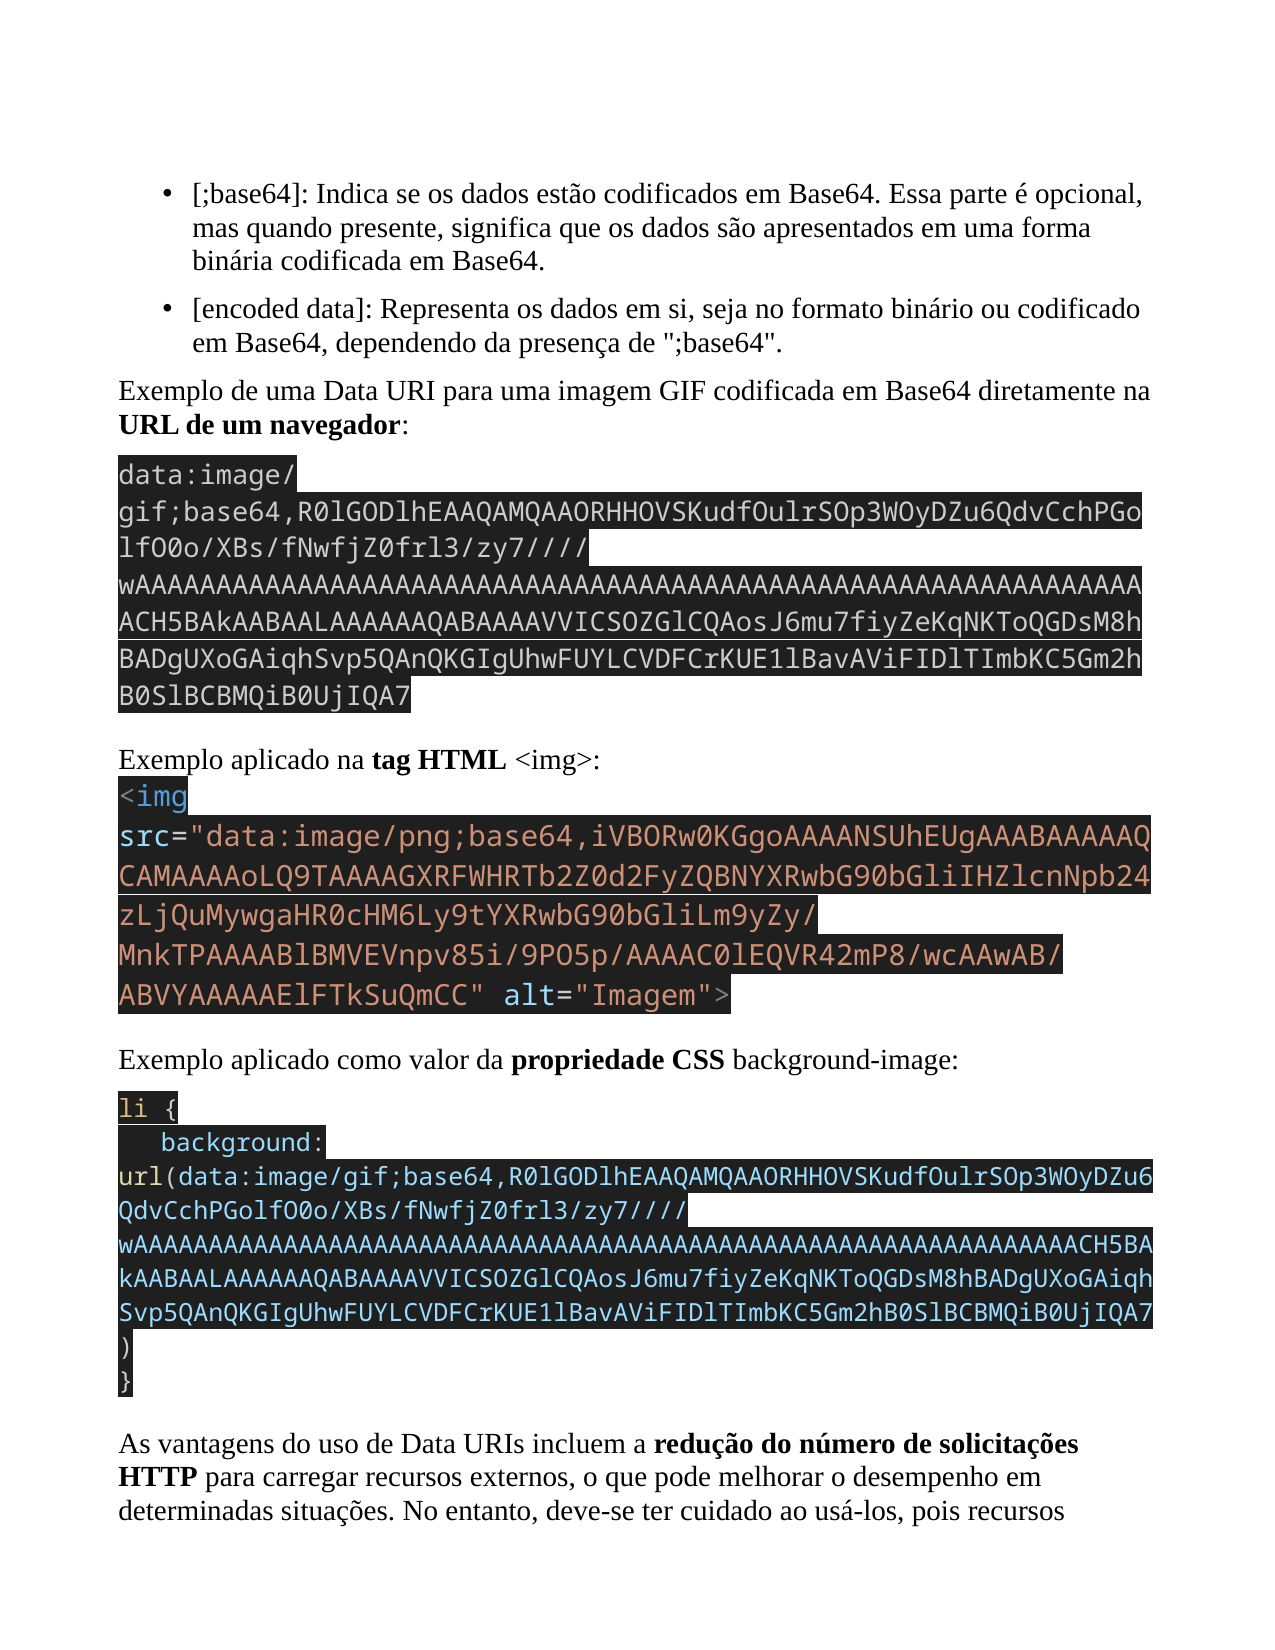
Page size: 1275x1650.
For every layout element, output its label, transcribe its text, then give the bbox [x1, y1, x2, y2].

list [;base64]: Indica se os dados estão codificados em Base64. Essa parte é opcional, mas quando presente, significa que os dados são apresentados em uma forma binária codificada em Base64. [162, 176, 1157, 277]
text li { [118, 1091, 1157, 1124]
text background: url(data:image/gif;base64,R0lGODlhEAAQAMQAAORHHOVSKudfOulrSOp3WOyDZu6QdvCchPGolfO0o/XBs/fNwfjZ0frl3/zy7////wAAAAAAAAAAAAAAAAAAAAAAAAAAAAAAAAAAAAAAAAAAAAAAAAAAAAAAAAAAAAAAACH5BAkAABAALAAAAAAQABAAAAVVICSOZGlCQAosJ6mu7fiyZeKqNKToQGDsM8hBADgUXoGAiqhSvp5QAnQKGIgUhwFUYLCVDFCrKUE1lBavAViFIDlTImbKC5Gm2hB0SlBCBMQiB0UjIQA7) [118, 1124, 1157, 1363]
text As vantagens do uso de Data URIs incluem a redução do número de solicitações HTTP para carregar recursos externos, o que pode melhorar o desempenho em determinadas situações. No entanto, deve-se ter cuidado ao usá-los, pois recursos [118, 1426, 1157, 1526]
text data:image/gif;base64,R0lGODlhEAAQAMQAAORHHOVSKudfOulrSOp3WOyDZu6QdvCchPGolfO0o/XBs/fNwfjZ0frl3/zy7////wAAAAAAAAAAAAAAAAAAAAAAAAAAAAAAAAAAAAAAAAAAAAAAAAAAAAAAAAAAAAAAACH5BAkAABAALAAAAAAQABAAAAVVICSOZGlCQAosJ6mu7fiyZeKqNKToQGDsM8hBADgUXoGAiqhSvp5QAnQKGIgUhwFUYLCVDFCrKUE1lBavAViFIDlTImbKC5Gm2hB0SlBCBMQiB0UjIQA7 [118, 455, 1157, 713]
text Exemplo aplicado na tag HTML <img>: [118, 742, 1157, 776]
text } [118, 1363, 1157, 1397]
list [encoded data]: Representa os dados em si, seja no formato binário ou codificado em Base64, dependendo da presença de ";base64". [162, 292, 1157, 359]
text Exemplo aplicado como valor da propriedade CSS background-image: [118, 1042, 1157, 1076]
text <img src="data:image/png;base64,iVBORw0KGgoAAAANSUhEUgAAABAAAAAQCAMAAAAoLQ9TAAAAGXRFWHRTb2Z0d2FyZQBNYXRwbG90bGliIHZlcnNpb24zLjQuMywgaHR0cHM6Ly9tYXRwbG90bGliLm9yZy/MnkTPAAAABlBMVEVnpv85i/9PO5p/AAAAC0lEQVR42mP8/wcAAwAB/ABVYAAAAAElFTkSuQmCC" alt="Imagem"> [118, 776, 1157, 1014]
text Exemplo de uma Data URI para uma imagem GIF codificada em Base64 diretamente na URL de um navegador: [118, 373, 1157, 441]
